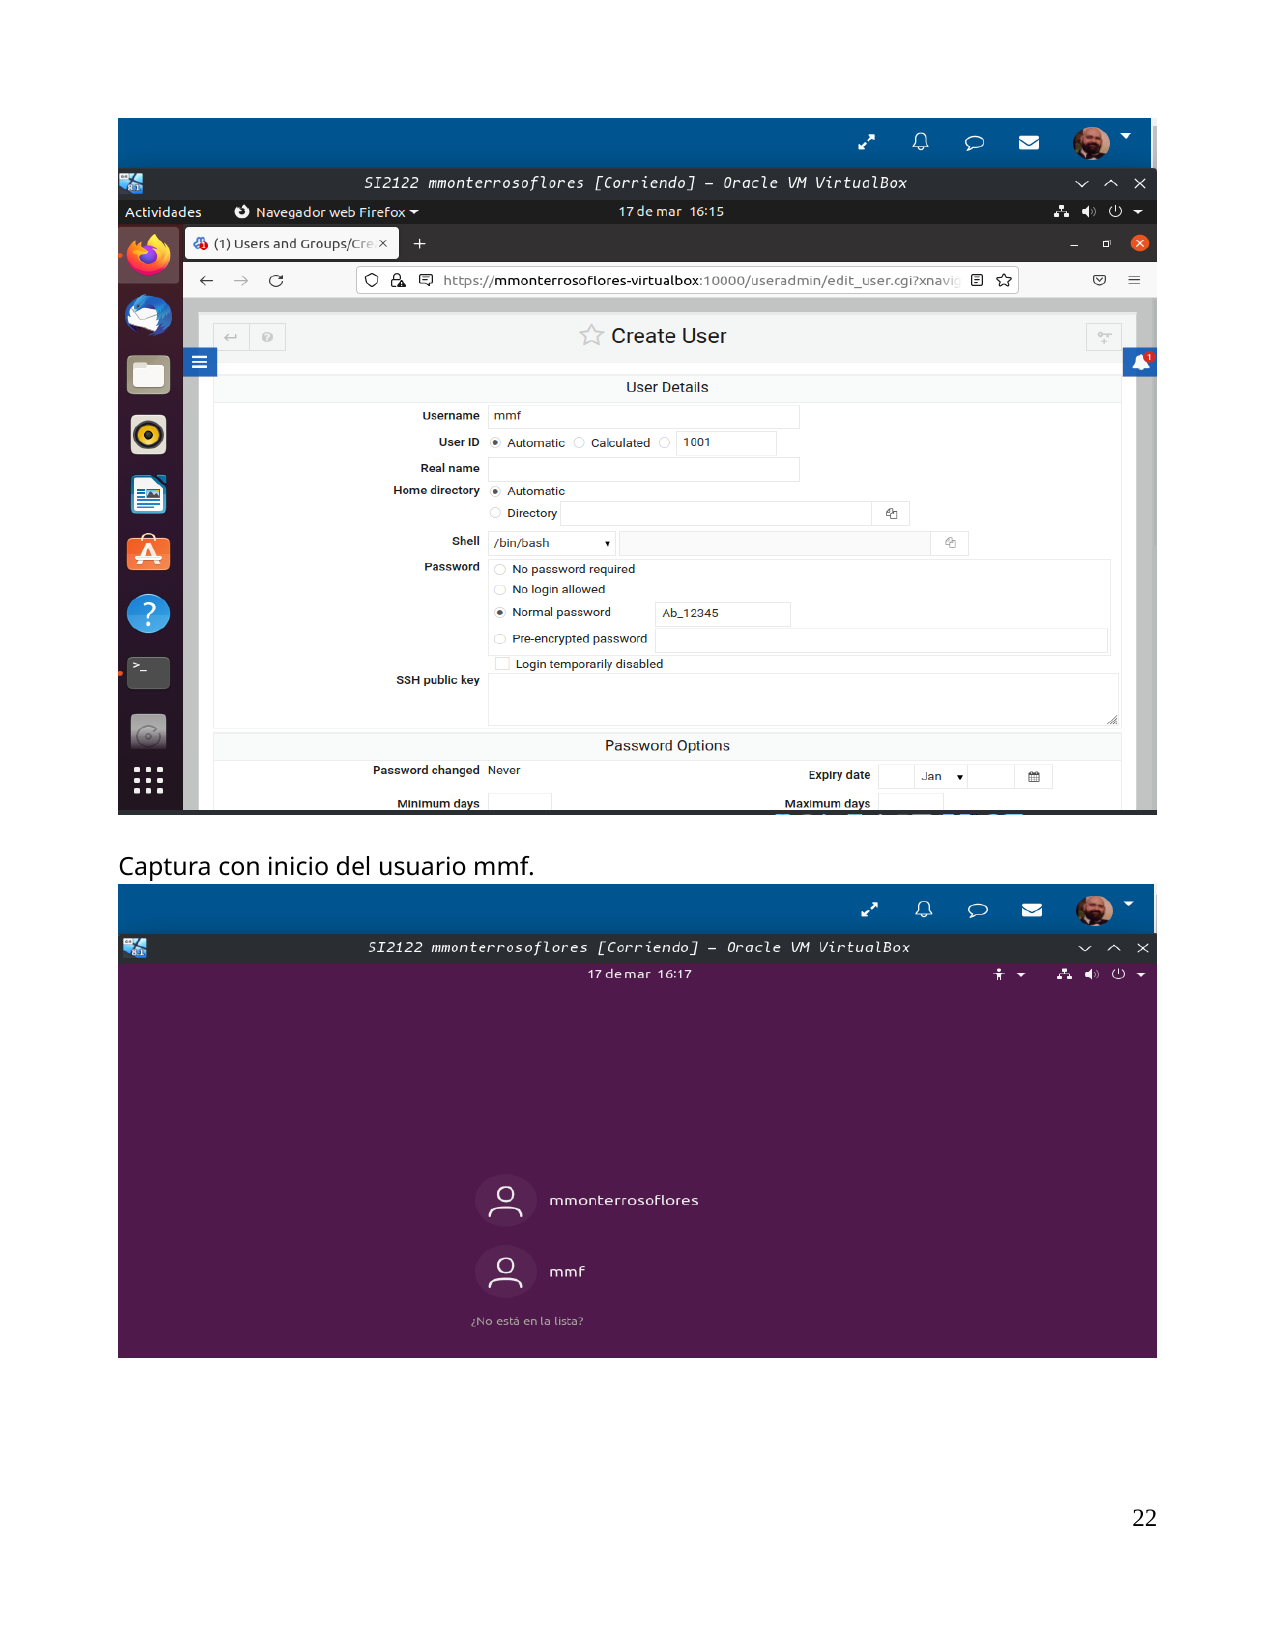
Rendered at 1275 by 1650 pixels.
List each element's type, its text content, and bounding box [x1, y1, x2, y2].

picture [118, 118, 1157, 815]
picture [118, 883, 1157, 1358]
table_header [118, 815, 1157, 849]
text Captura con inicio del usuario mmf. [118, 849, 1157, 883]
table_header [118, 1358, 1157, 1392]
